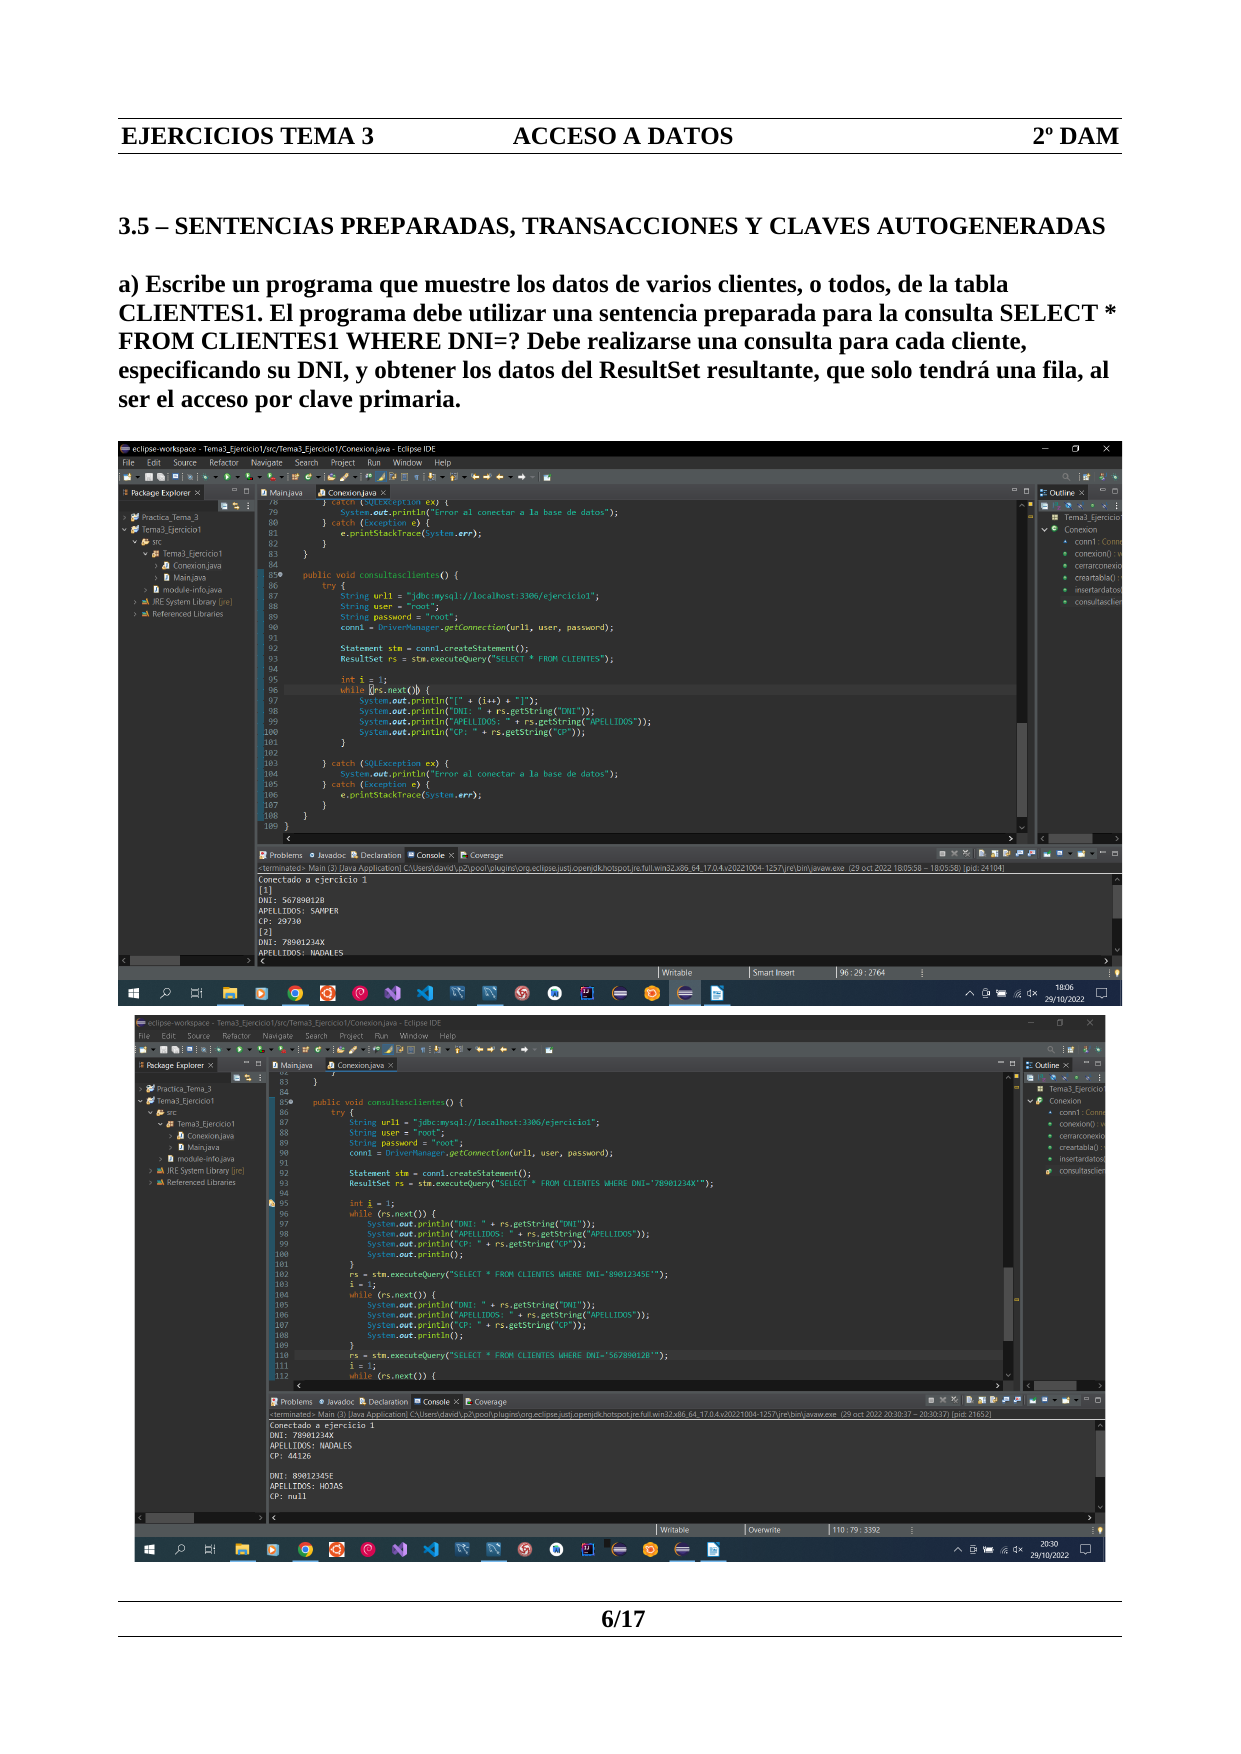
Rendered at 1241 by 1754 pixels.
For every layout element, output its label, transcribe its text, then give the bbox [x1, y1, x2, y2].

picture [118, 441, 1123, 1006]
text a) Escribe un programa que muestre los datos de varios clientes, o todos, de la tabla CLIENTES1. El programa debe utilizar una sentencia preparada para la consulta SELECT * FROM CLIENTES1 WHERE DNI=? Debe realizarse una consulta para cada cliente, especificando su DNI, y obtener los datos del ResultSet resultante, que solo tendrá una fila, al ser el acceso por clave primaria. [118, 269, 1122, 413]
picture [134, 1015, 1106, 1562]
text 3.5 – SENTENCIAS PREPARADAS, TRANSACCIONES Y CLAVES AUTOGENERADAS [118, 211, 1122, 240]
